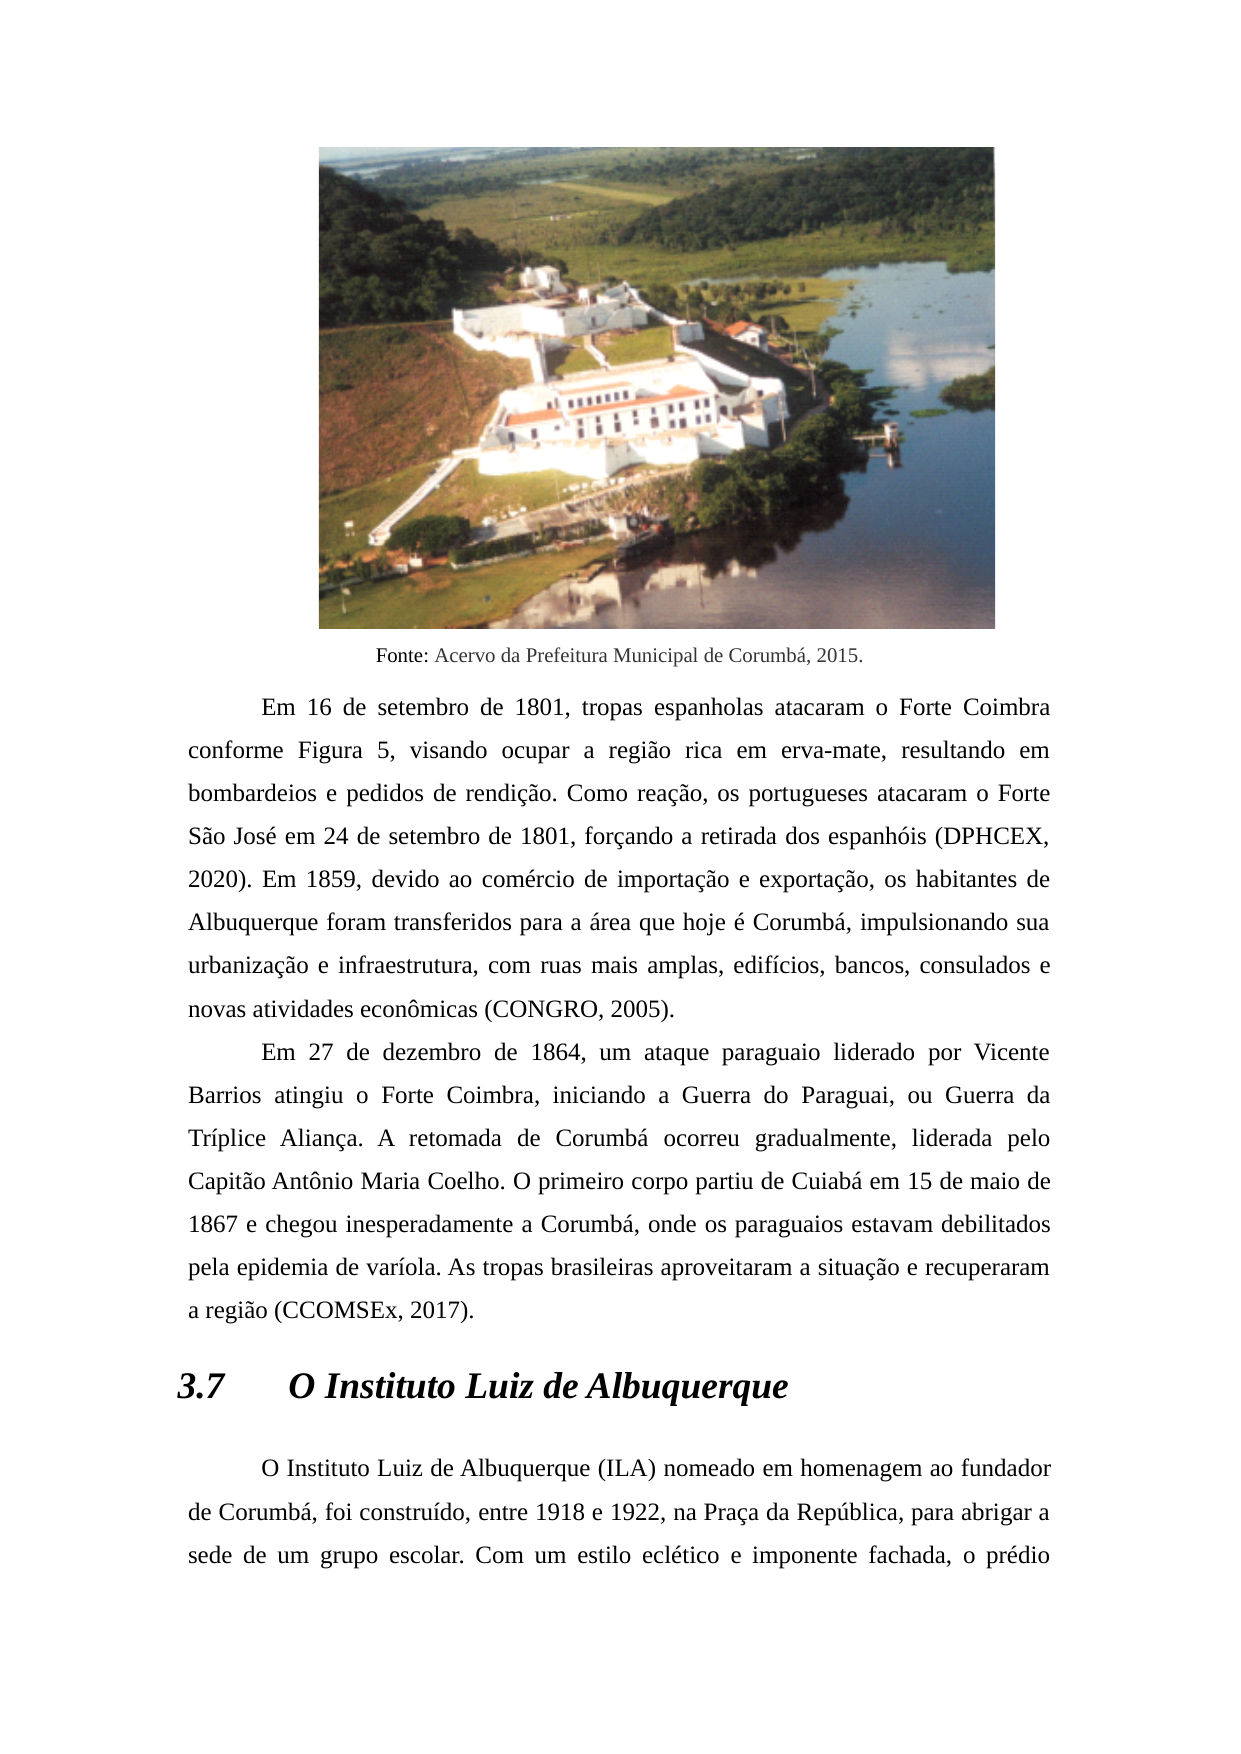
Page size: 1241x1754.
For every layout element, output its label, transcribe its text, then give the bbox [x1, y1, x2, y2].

text Em 16 de setembro de 1801, tropas espanholas atacaram o Forte Coimbra conforme Figura 5, visando ocupar a região rica em erva-mate, resultando em bombardeios e pedidos de rendição. Como reação, os portugueses atacaram o Forte São José em 24 de setembro de 1801, forçando a retirada dos espanhóis (DPHCEX, 2020). Em 1859, devido ao comércio de importação e exportação, os habitantes de Albuquerque foram transferidos para a área que hoje é Corumbá, impulsionando sua urbanização e infraestrutura, com ruas mais amplas, edifícios, bancos, consulados e novas atividades econômicas (CONGRO, 2005). [188, 692, 1051, 1022]
text O Instituto Luiz de Albuquerque (ILA) nomeado em homenagem ao fundador de Corumbá, foi construído, entre 1918 e 1922, na Praça da República, para abrigar a sede de um grupo escolar. Com um estilo eclético e imponente fachada, o prédio [188, 1453, 1051, 1568]
text 3.7 O Instituto Luiz de Albuquerque [177, 1364, 1063, 1407]
text Em 27 de dezembro de 1864, um ataque paraguaio liderado por Vicente Barrios atingiu o Forte Coimbra, iniciando a Guerra do Paraguai, ou Guerra da Tríplice Aliança. A retomada de Corumbá ocorreu gradualmente, liderada pelo Capitão Antônio Maria Coelho. O primeiro corpo partiu de Cuiabá em 15 de maio de 1867 e chegou inesperadamente a Corumbá, onde os paraguaios estavam debilitados pela epidemia de varíola. As tropas brasileiras aproveitaram a situação e recuperaram a região (CCOMSEx, 2017). [188, 1037, 1051, 1324]
text Fonte: Acervo da Prefeitura Municipal de Corumbá, 2015. [205, 643, 1034, 667]
